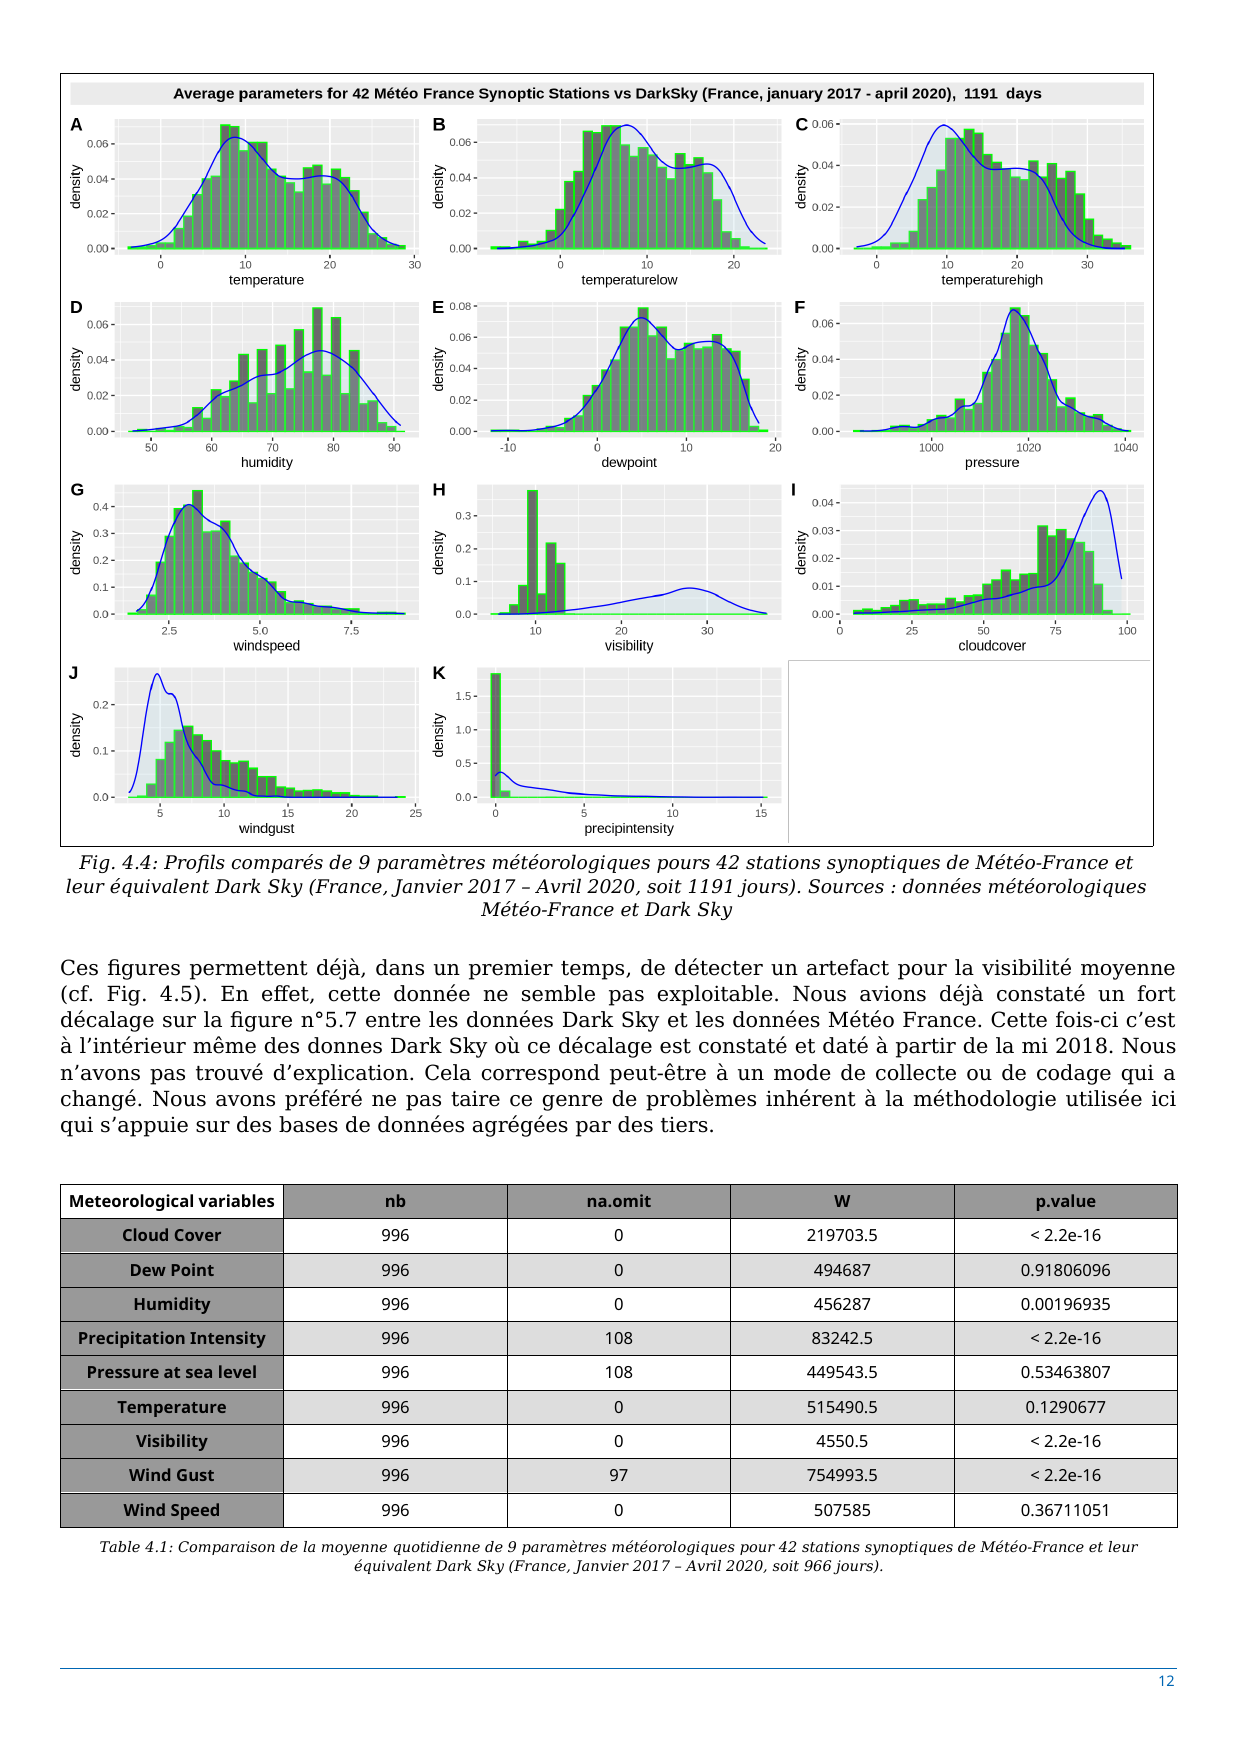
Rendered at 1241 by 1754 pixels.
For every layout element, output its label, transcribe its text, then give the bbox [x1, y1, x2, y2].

table_cell 0 [508, 1219, 730, 1252]
table_cell 449543.5 [731, 1356, 954, 1389]
table_cell 996 [284, 1391, 507, 1424]
table_cell 996 [284, 1322, 507, 1355]
picture [63, 75, 1150, 843]
text Table 4.1: Comparaison de la moyenne quotidienne de 9 paramètres météorologiques pour 42 stations synoptiques de Météo-France et leur équivalent Dark Sky (France, Janvier 2017 – Avril 2020, soit 966 jours). [60, 1539, 1177, 1574]
table_cell 0 [508, 1391, 730, 1424]
table_cell Humidity [61, 1288, 283, 1321]
table_cell < 2.2e-16 [955, 1219, 1177, 1252]
table_cell Cloud Cover [61, 1219, 283, 1252]
table_cell 754993.5 [731, 1459, 954, 1492]
table_cell 0 [508, 1288, 730, 1321]
table_cell 996 [284, 1219, 507, 1252]
text Ces figures permettent déjà, dans un premier temps, de détecter un artefact pour la visibilité moyenne (cf. Fig. 4.5). En effet, cette donnée ne semble pas exploitable. Nous avions déjà constaté un fort décalage sur la figure n°5.7 entre les données Dark Sky et les données Météo France. Cette fois-ci c’est à l’intérieur même des donnes Dark Sky où ce décalage est constaté et daté à partir de la mi 2018. Nous n’avons pas trouvé d’explication. Cela correspond peut-être à un mode de collecte ou de codage qui a changé. Nous avons préféré ne pas taire ce genre de problèmes inhérent à la méthodologie utilisée ici qui s’appuie sur des bases de données agrégées par des tiers. [60, 956, 1177, 1137]
table_cell 0.36711051 [955, 1494, 1177, 1527]
table_cell Precipitation Intensity [61, 1322, 283, 1355]
table_cell 0.00196935 [955, 1288, 1177, 1321]
table_cell Pressure at sea level [61, 1356, 283, 1389]
table_cell 0.1290677 [955, 1391, 1177, 1424]
text Fig. 4.4: Profils comparés de 9 paramètres météorologiques pours 42 stations synoptiques de Météo-France et leur équivalent Dark Sky (France, Janvier 2017 – Avril 2020, soit 1191 jours). Sources : données météorologiques Météo-France et Dark Sky [60, 847, 1153, 921]
table_cell 996 [284, 1254, 507, 1287]
table_cell 108 [508, 1356, 730, 1389]
table_cell 456287 [731, 1288, 954, 1321]
table_header na.omit [508, 1185, 730, 1218]
table_cell 996 [284, 1494, 507, 1527]
text [61, 74, 1153, 846]
table_cell 0 [508, 1494, 730, 1527]
table_cell Temperature [61, 1391, 283, 1424]
table_cell < 2.2e-16 [955, 1425, 1177, 1458]
table_cell < 2.2e-16 [955, 1459, 1177, 1492]
table_cell 97 [508, 1459, 730, 1492]
table_cell 4550.5 [731, 1425, 954, 1458]
table_cell 996 [284, 1288, 507, 1321]
table_header nb [284, 1185, 507, 1218]
table_cell 494687 [731, 1254, 954, 1287]
table_cell 996 [284, 1459, 507, 1492]
table_cell Wind Speed [61, 1494, 283, 1527]
table_cell 0 [508, 1254, 730, 1287]
table_cell 996 [284, 1425, 507, 1458]
table_cell 0.91806096 [955, 1254, 1177, 1287]
table_cell 0.53463807 [955, 1356, 1177, 1389]
table_header p.value [955, 1185, 1177, 1218]
table_cell 515490.5 [731, 1391, 954, 1424]
table_cell 507585 [731, 1494, 954, 1527]
table_cell 108 [508, 1322, 730, 1355]
table_cell 0 [508, 1425, 730, 1458]
table_cell Visibility [61, 1425, 283, 1458]
table_header Meteorological variables [61, 1185, 283, 1218]
table_cell Dew Point [61, 1254, 283, 1287]
table_cell 996 [284, 1356, 507, 1389]
table_cell 219703.5 [731, 1219, 954, 1252]
table_cell 83242.5 [731, 1322, 954, 1355]
table_cell < 2.2e-16 [955, 1322, 1177, 1355]
table_cell Wind Gust [61, 1459, 283, 1492]
table_header W [731, 1185, 954, 1218]
